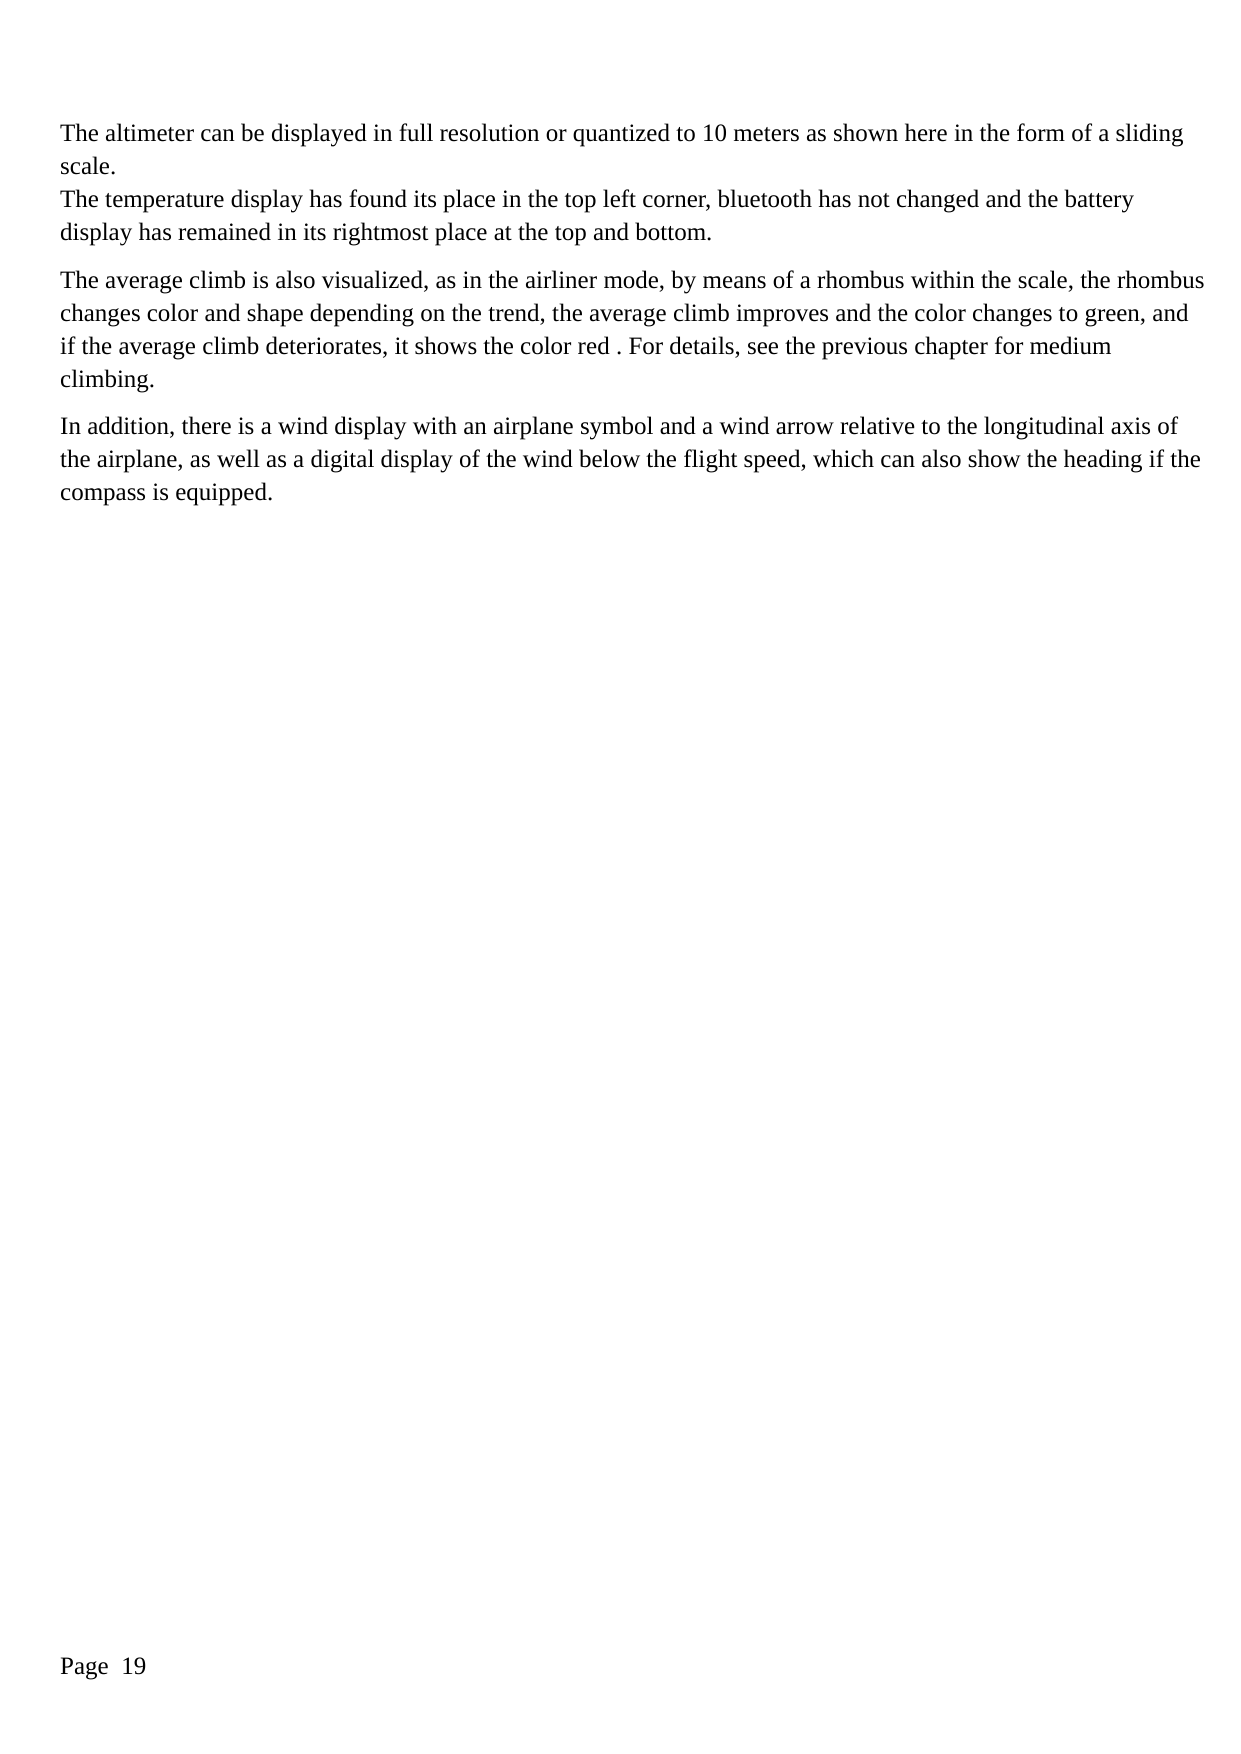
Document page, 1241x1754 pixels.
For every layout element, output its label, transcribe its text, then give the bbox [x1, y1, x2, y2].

text The altimeter can be displayed in full resolution or quantized to 10 meters as shown here in the form of a sliding scale. The temperature display has found its place in the top left corner, bluetooth has not changed and the battery display has remained in its rightmost place at the top and bottom. [60, 118, 1207, 246]
text The average climb is also visualized, as in the airliner mode, by means of a rhombus within the scale, the rhombus changes color and shape depending on the trend, the average climb improves and the color changes to green, and if the average climb deteriorates, it shows the color red . For details, see the previous chapter for medium climbing. [60, 265, 1207, 393]
text In addition, there is a wind display with an airplane symbol and a wind arrow relative to the longitudinal axis of the airplane, as well as a digital display of the wind below the flight speed, which can also show the heading if the compass is equipped. [60, 411, 1207, 506]
